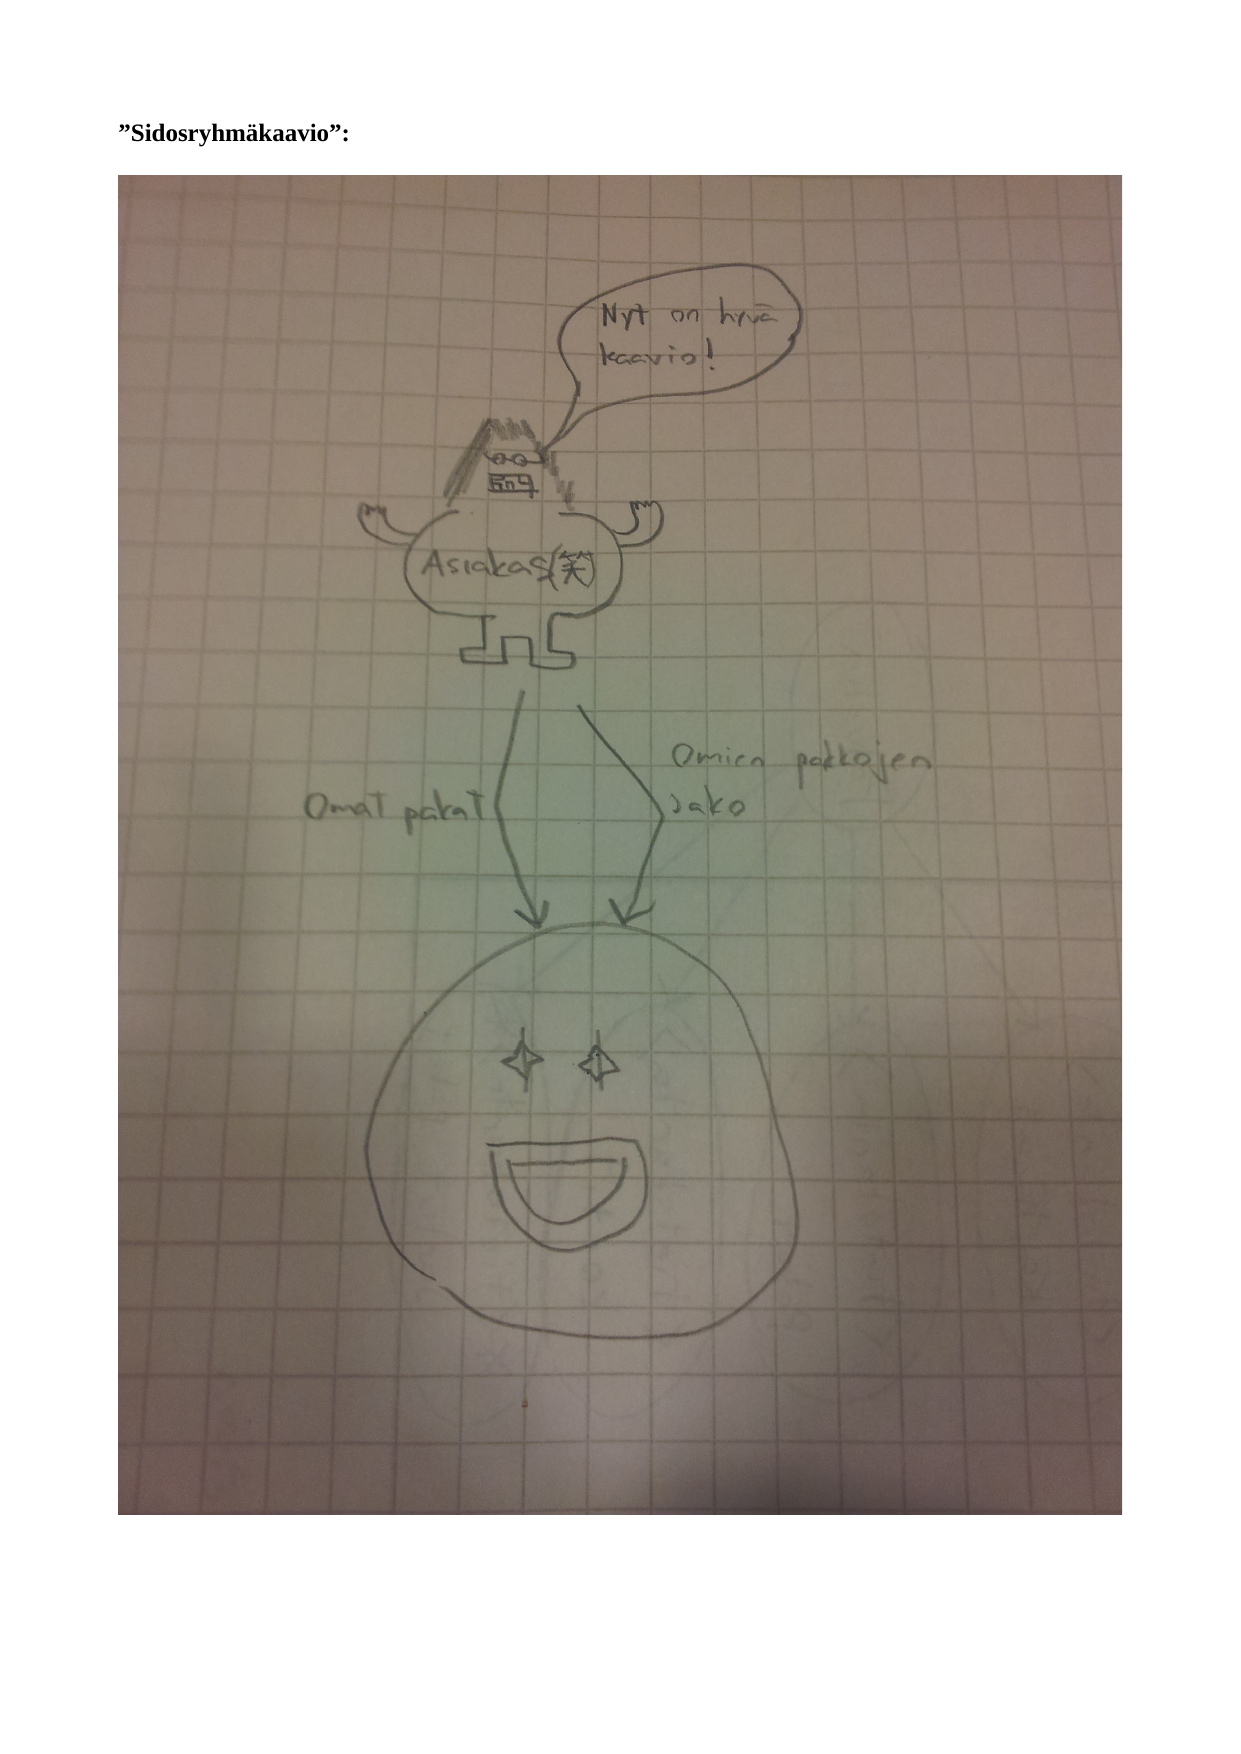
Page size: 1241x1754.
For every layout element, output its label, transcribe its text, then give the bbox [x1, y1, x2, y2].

picture [118, 175, 1123, 1515]
text ”Sidosryhmäkaavio”: [118, 118, 1122, 147]
